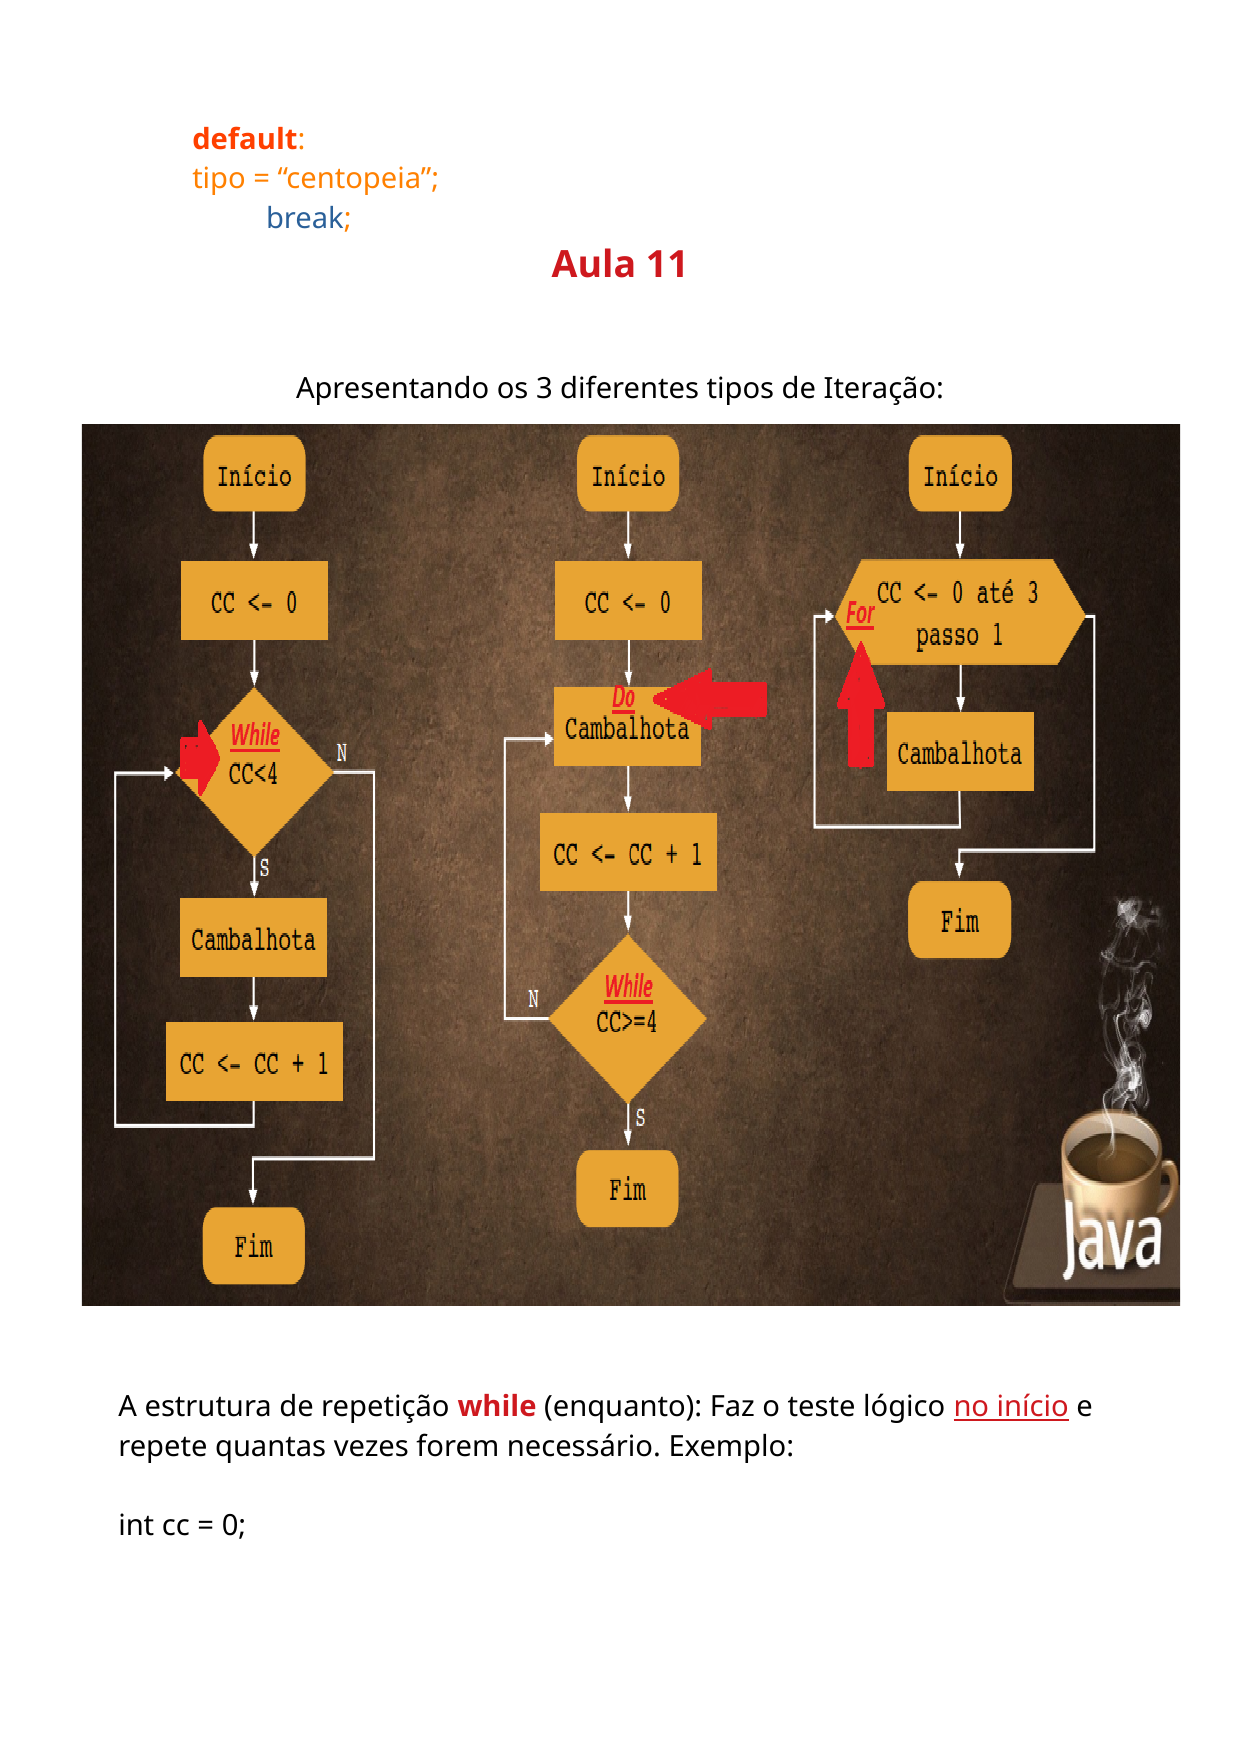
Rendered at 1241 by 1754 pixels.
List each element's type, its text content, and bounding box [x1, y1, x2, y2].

text break; [118, 197, 1122, 237]
text Apresentando os 3 diferentes tipos de Iteração: [118, 368, 1122, 407]
text A estrutura de repetição while (enquanto): Faz o teste lógico no início e repete quantas vezes forem necessário. Exemplo: [118, 1385, 1122, 1464]
text int cc = 0; [118, 1504, 1122, 1544]
text Aula 11 [118, 237, 1122, 288]
text tipo = “centopeia”; [118, 158, 1122, 197]
picture [81, 424, 1181, 1306]
text default: [118, 118, 1122, 158]
